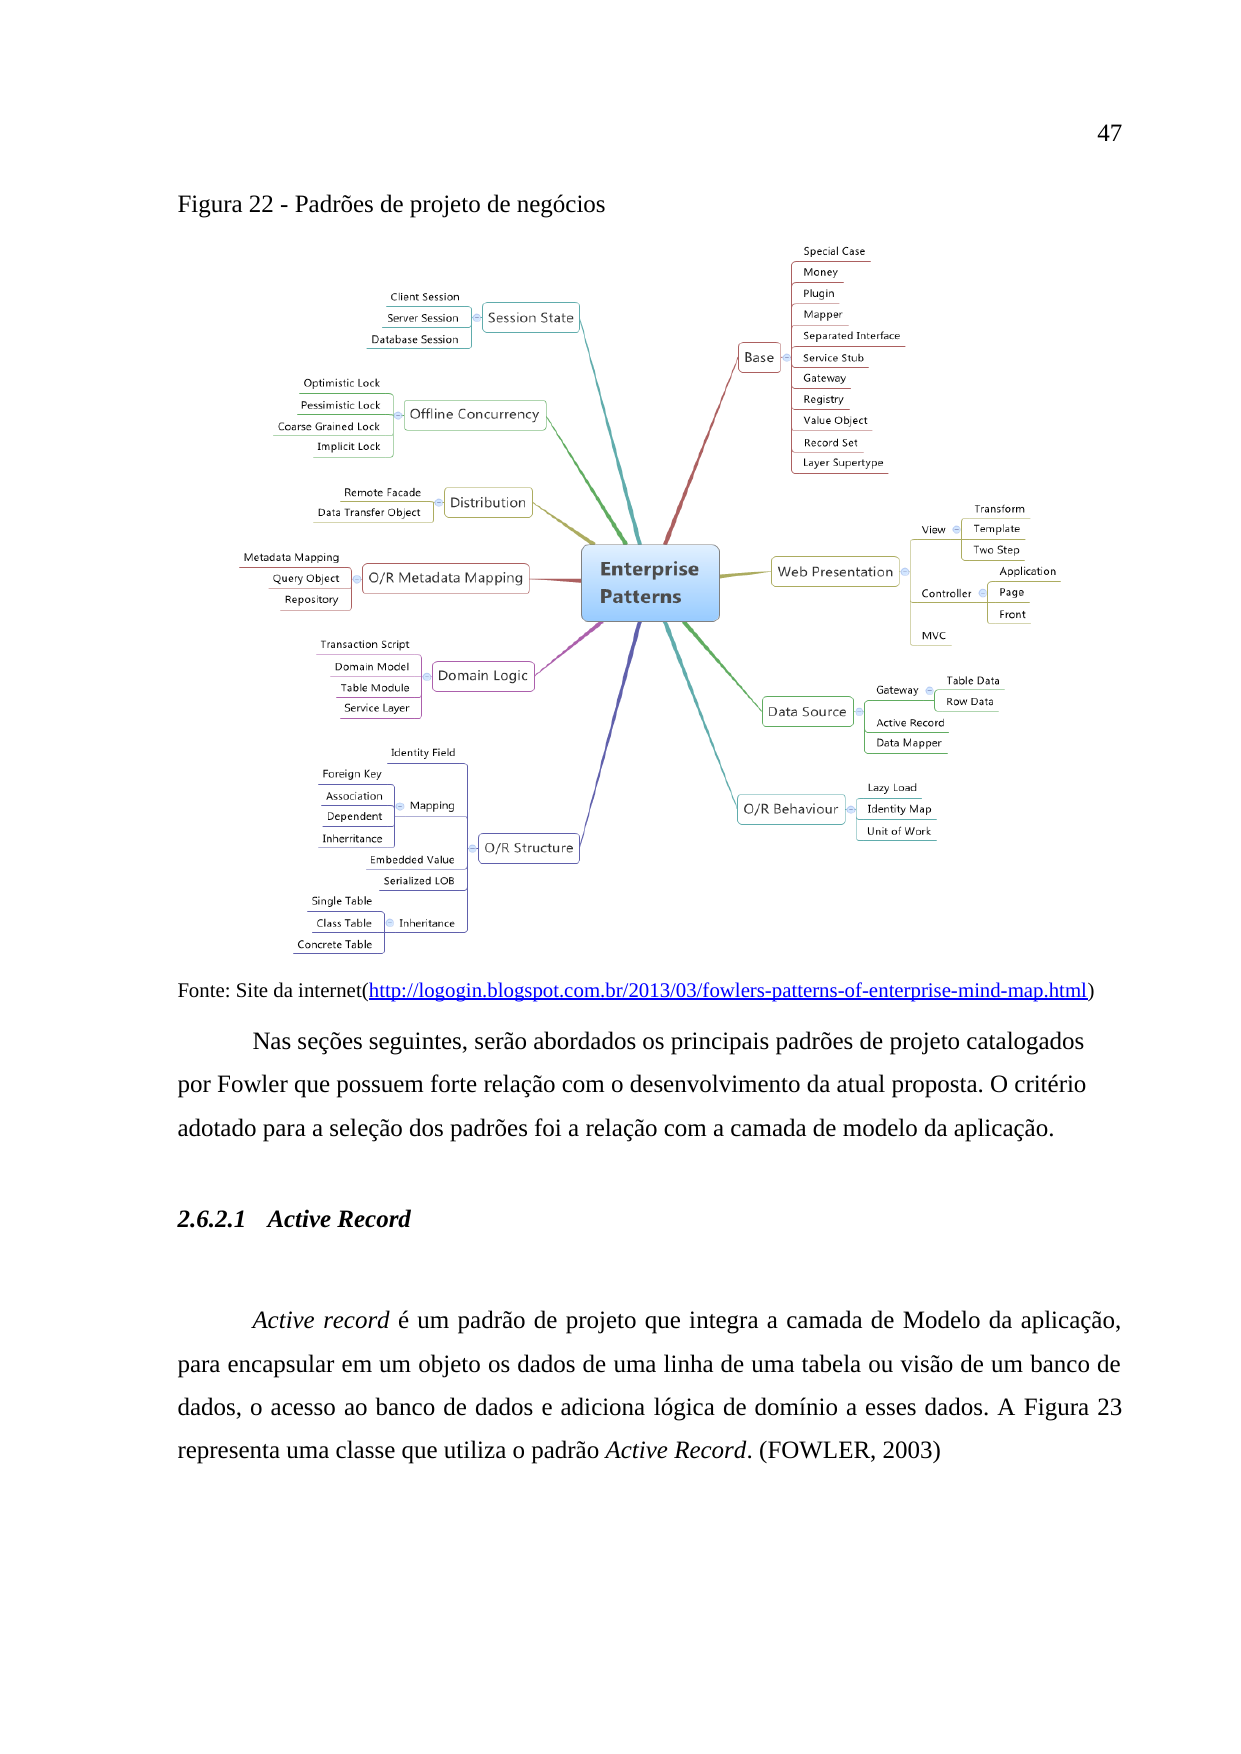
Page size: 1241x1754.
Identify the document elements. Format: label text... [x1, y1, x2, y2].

text Nas seções seguintes, serão abordados os principais padrões de projeto catalogados por Fowler que possuem forte relação com o desenvolvimento da atual proposta. O critério adotado para a seleção dos padrões foi a relação com a camada de modelo da aplicação. [177, 1026, 1122, 1141]
text Figura 22 - Padrões de projeto de negócios [177, 189, 1122, 217]
text Active record é um padrão de projeto que integra a camada de Modelo da aplicação, para encapsular em um objeto os dados de uma linha de uma tabela ou visão de um banco de dados, o acesso ao banco de dados e adiciona lógica de domínio a esses dados. A Figura 23 representa uma classe que utiliza o padrão Active Record. (FOWLER, 2003) [177, 1306, 1122, 1464]
text Fonte: Site da internet(http://logogin.blogspot.com.br/2013/03/fowlers-patterns-of-enterprise-mind-map.html) [177, 978, 1122, 1002]
picture [225, 230, 1074, 966]
list Active Record [177, 1204, 1122, 1233]
